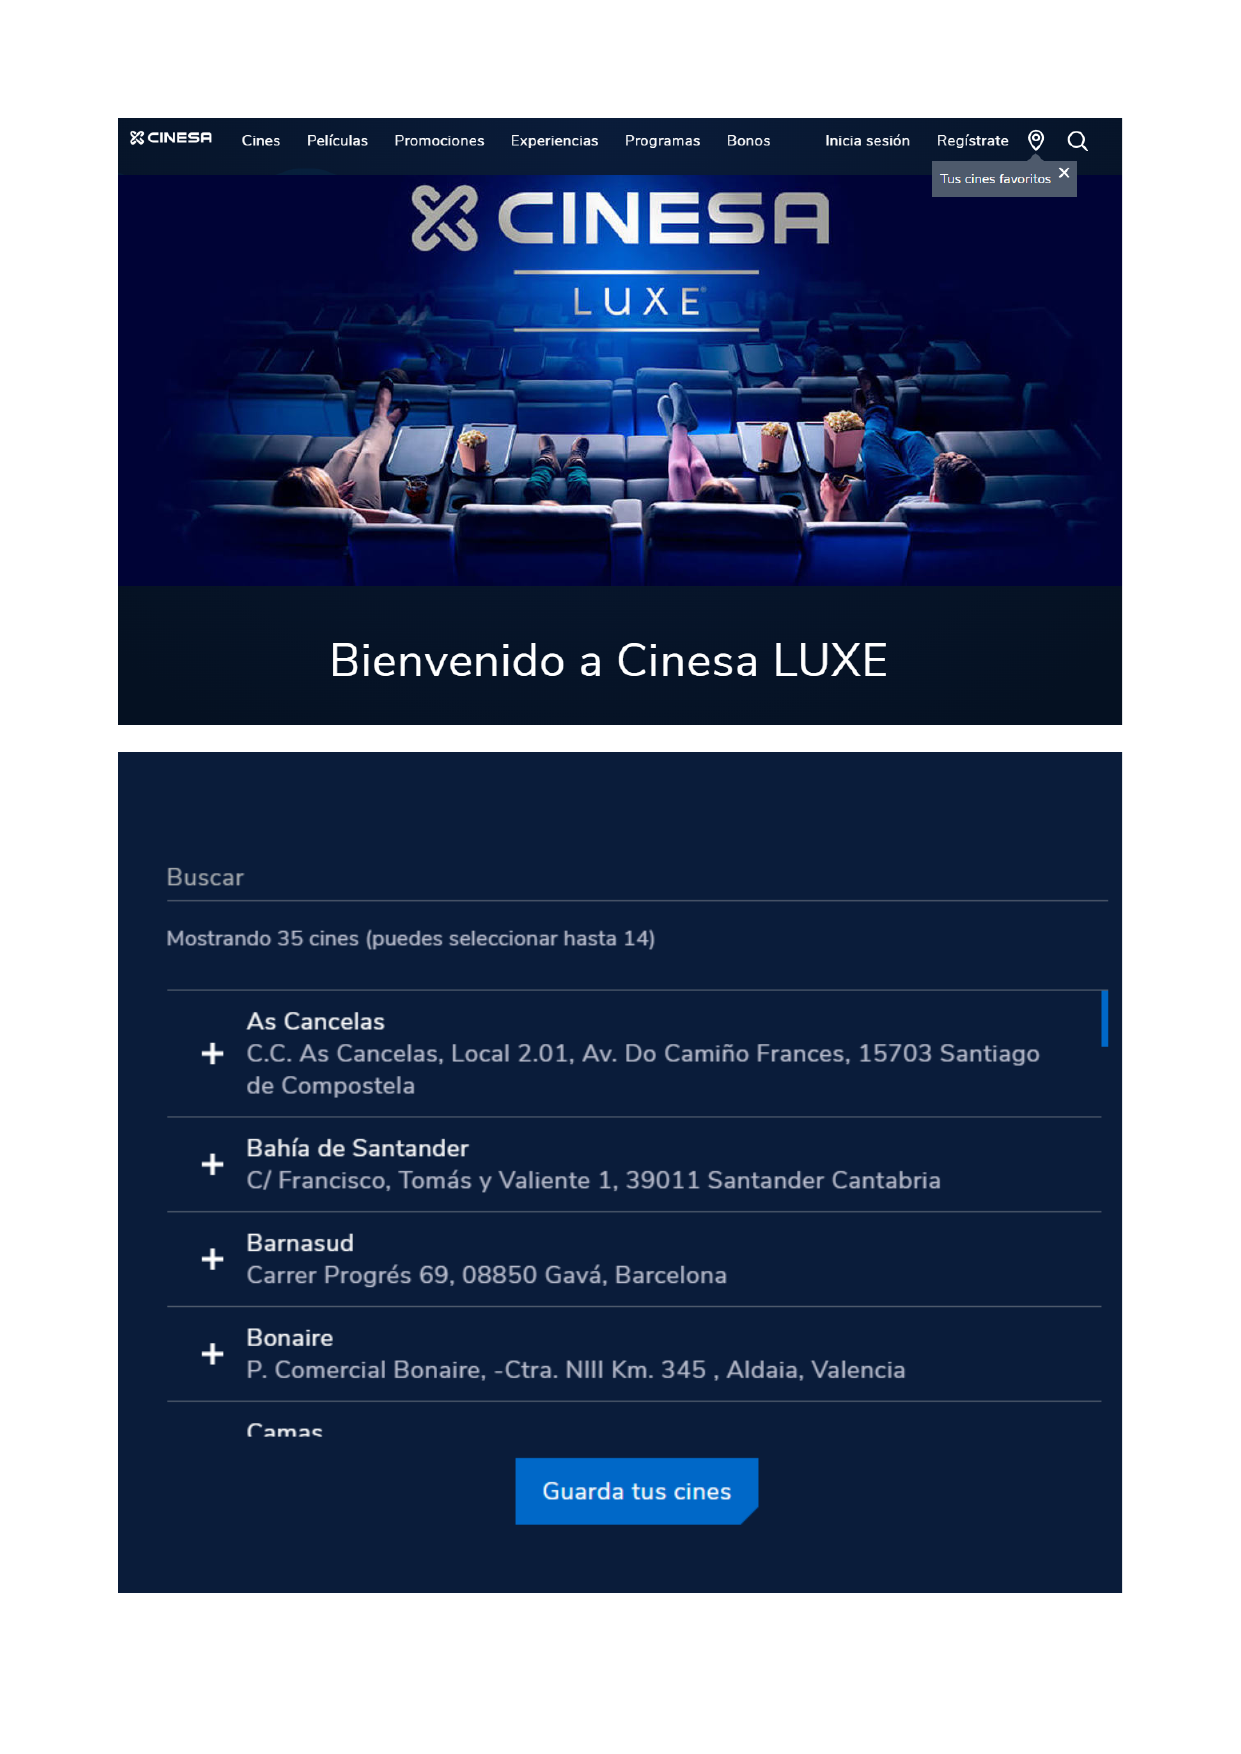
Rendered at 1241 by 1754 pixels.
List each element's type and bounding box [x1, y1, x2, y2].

picture [118, 752, 1123, 1593]
picture [118, 118, 1123, 725]
